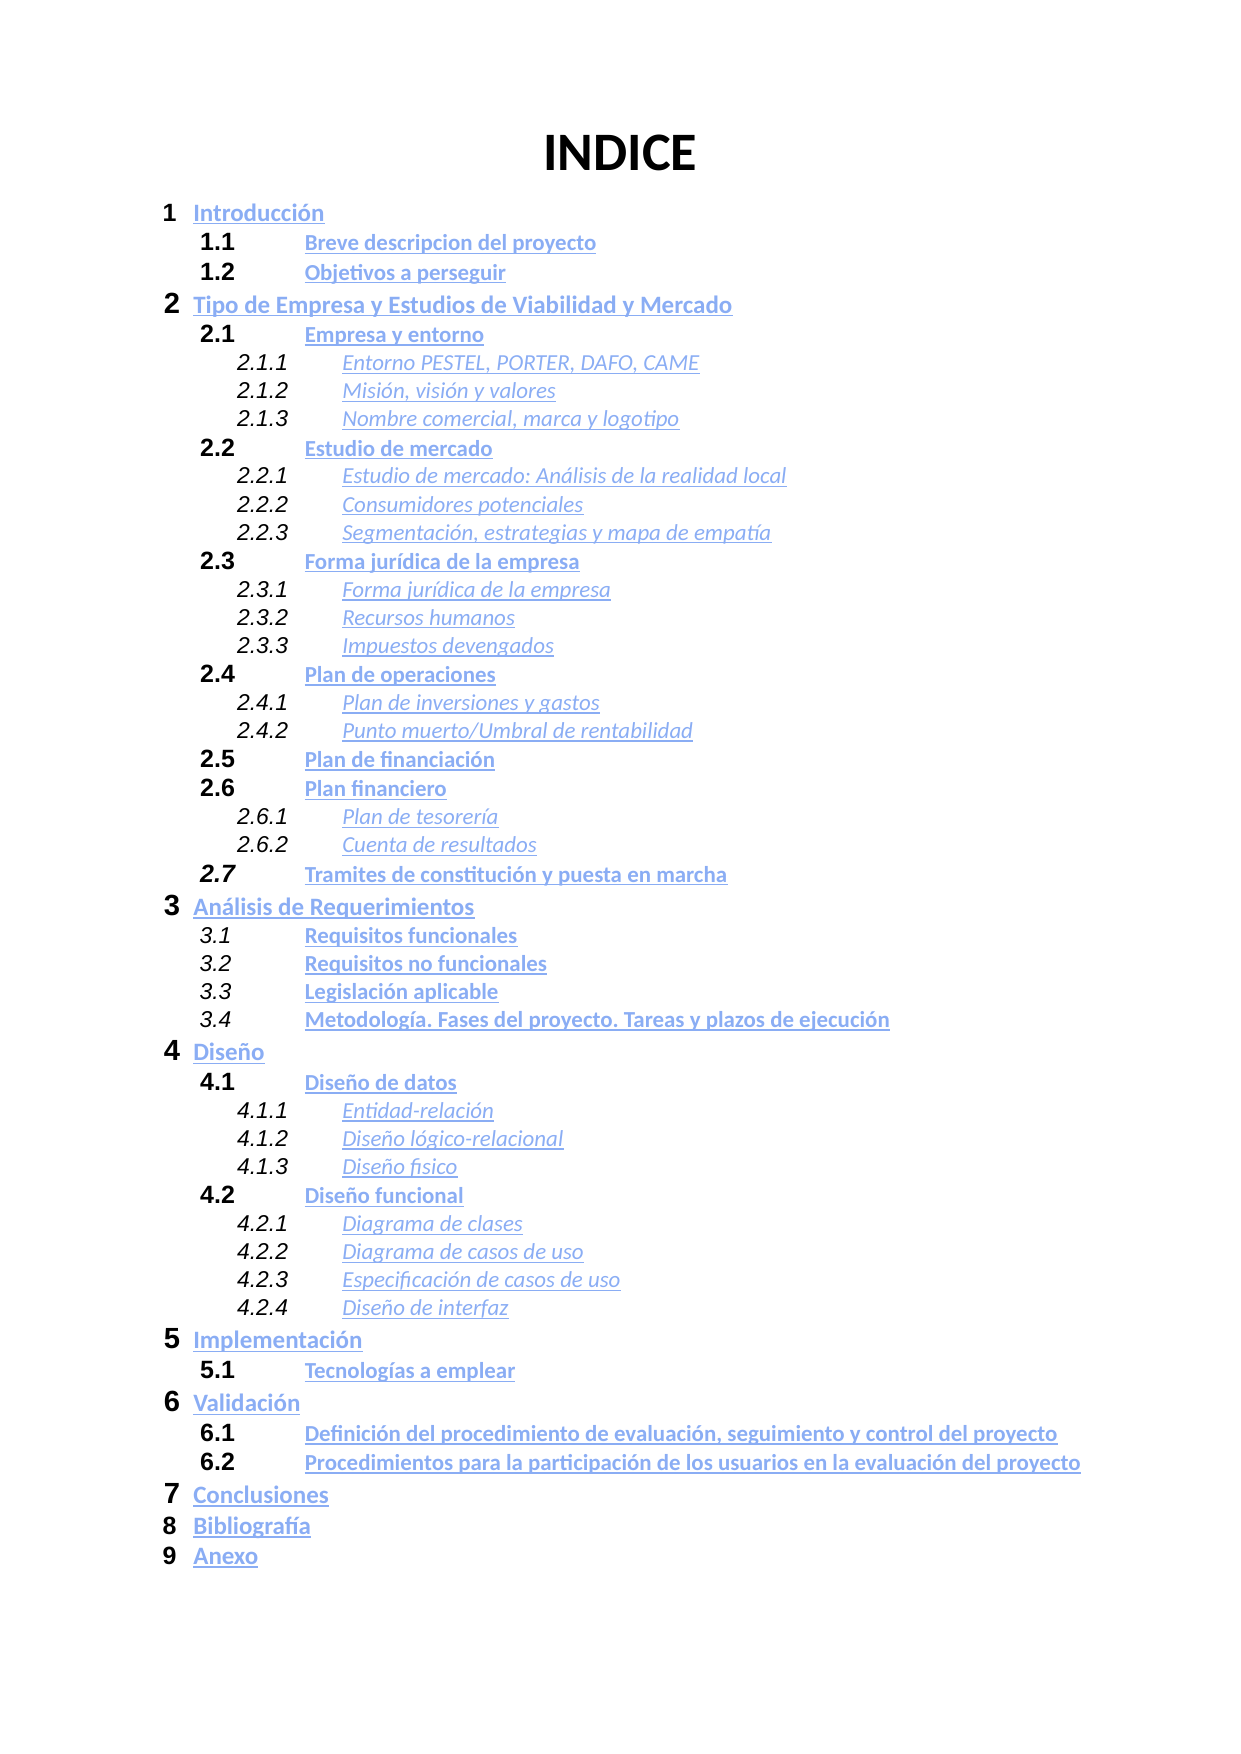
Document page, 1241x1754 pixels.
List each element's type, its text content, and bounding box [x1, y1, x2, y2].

list Nombre comercial, marca y logotipo [231, 404, 1122, 432]
list Misión, visión y valores [231, 376, 1122, 404]
list Plan financiero [193, 773, 1122, 802]
list Plan de inversiones y gastos [231, 688, 1122, 716]
list Diseño fisico [231, 1152, 1122, 1180]
list Cuenta de resultados [231, 831, 1122, 858]
list Diseño de datos [193, 1067, 1122, 1096]
list Diagrama de clases [231, 1209, 1122, 1237]
list Implementación [156, 1322, 1122, 1355]
list Conclusiones [156, 1476, 1122, 1510]
list Validación [156, 1384, 1122, 1418]
list Especificación de casos de uso [231, 1266, 1122, 1293]
list Diseño [156, 1033, 1122, 1067]
list Procedimientos para la participación de los usuarios en la evaluación del proyecto [193, 1447, 1122, 1476]
list Diagrama de casos de uso [231, 1237, 1122, 1266]
list Diseño de interfaz [231, 1293, 1122, 1322]
list Tipo de Empresa y Estudios de Viabilidad y Mercado [156, 286, 1122, 319]
list Requisitos funcionales [193, 921, 1122, 949]
list Definición del procedimiento de evaluación, seguimiento y control del proyecto [193, 1418, 1122, 1447]
list Diseño funcional [193, 1180, 1122, 1209]
list Plan de tesorería [231, 802, 1122, 831]
list Entidad-relación [231, 1096, 1122, 1124]
list Impuestos devengados [231, 631, 1122, 659]
list Forma jurídica de la empresa [193, 546, 1122, 575]
list Tecnologías a emplear [193, 1355, 1122, 1384]
list Análisis de Requerimientos [156, 888, 1122, 921]
list Breve descripcion del proyecto [193, 227, 1122, 256]
list Tramites de constitución y puesta en marcha [193, 858, 1122, 888]
list Requisitos no funcionales [193, 949, 1122, 977]
list Estudio de mercado [193, 432, 1122, 462]
list Legislación aplicable [193, 977, 1122, 1005]
list Bibliografía [156, 1510, 1122, 1541]
list Plan de financiación [193, 744, 1122, 773]
list Metodología. Fases del proyecto. Tareas y plazos de ejecución [193, 1005, 1122, 1033]
list Anexo [156, 1541, 1122, 1571]
list Entorno PESTEL, PORTER, DAFO, CAME [231, 348, 1122, 376]
list Introducción [156, 197, 1122, 227]
list Estudio de mercado: Análisis de la realidad local [231, 462, 1122, 490]
list Consumidores potenciales [231, 490, 1122, 518]
list Recursos humanos [231, 603, 1122, 631]
list Plan de operaciones [193, 659, 1122, 688]
list Diseño lógico-relacional [231, 1124, 1122, 1152]
list Punto muerto/Umbral de rentabilidad [231, 716, 1122, 744]
list Forma jurídica de la empresa [231, 575, 1122, 603]
list Objetivos a perseguir [193, 256, 1122, 286]
title INDICE [118, 118, 1122, 184]
list Segmentación, estrategias y mapa de empatía [231, 518, 1122, 546]
list Empresa y entorno [193, 319, 1122, 348]
